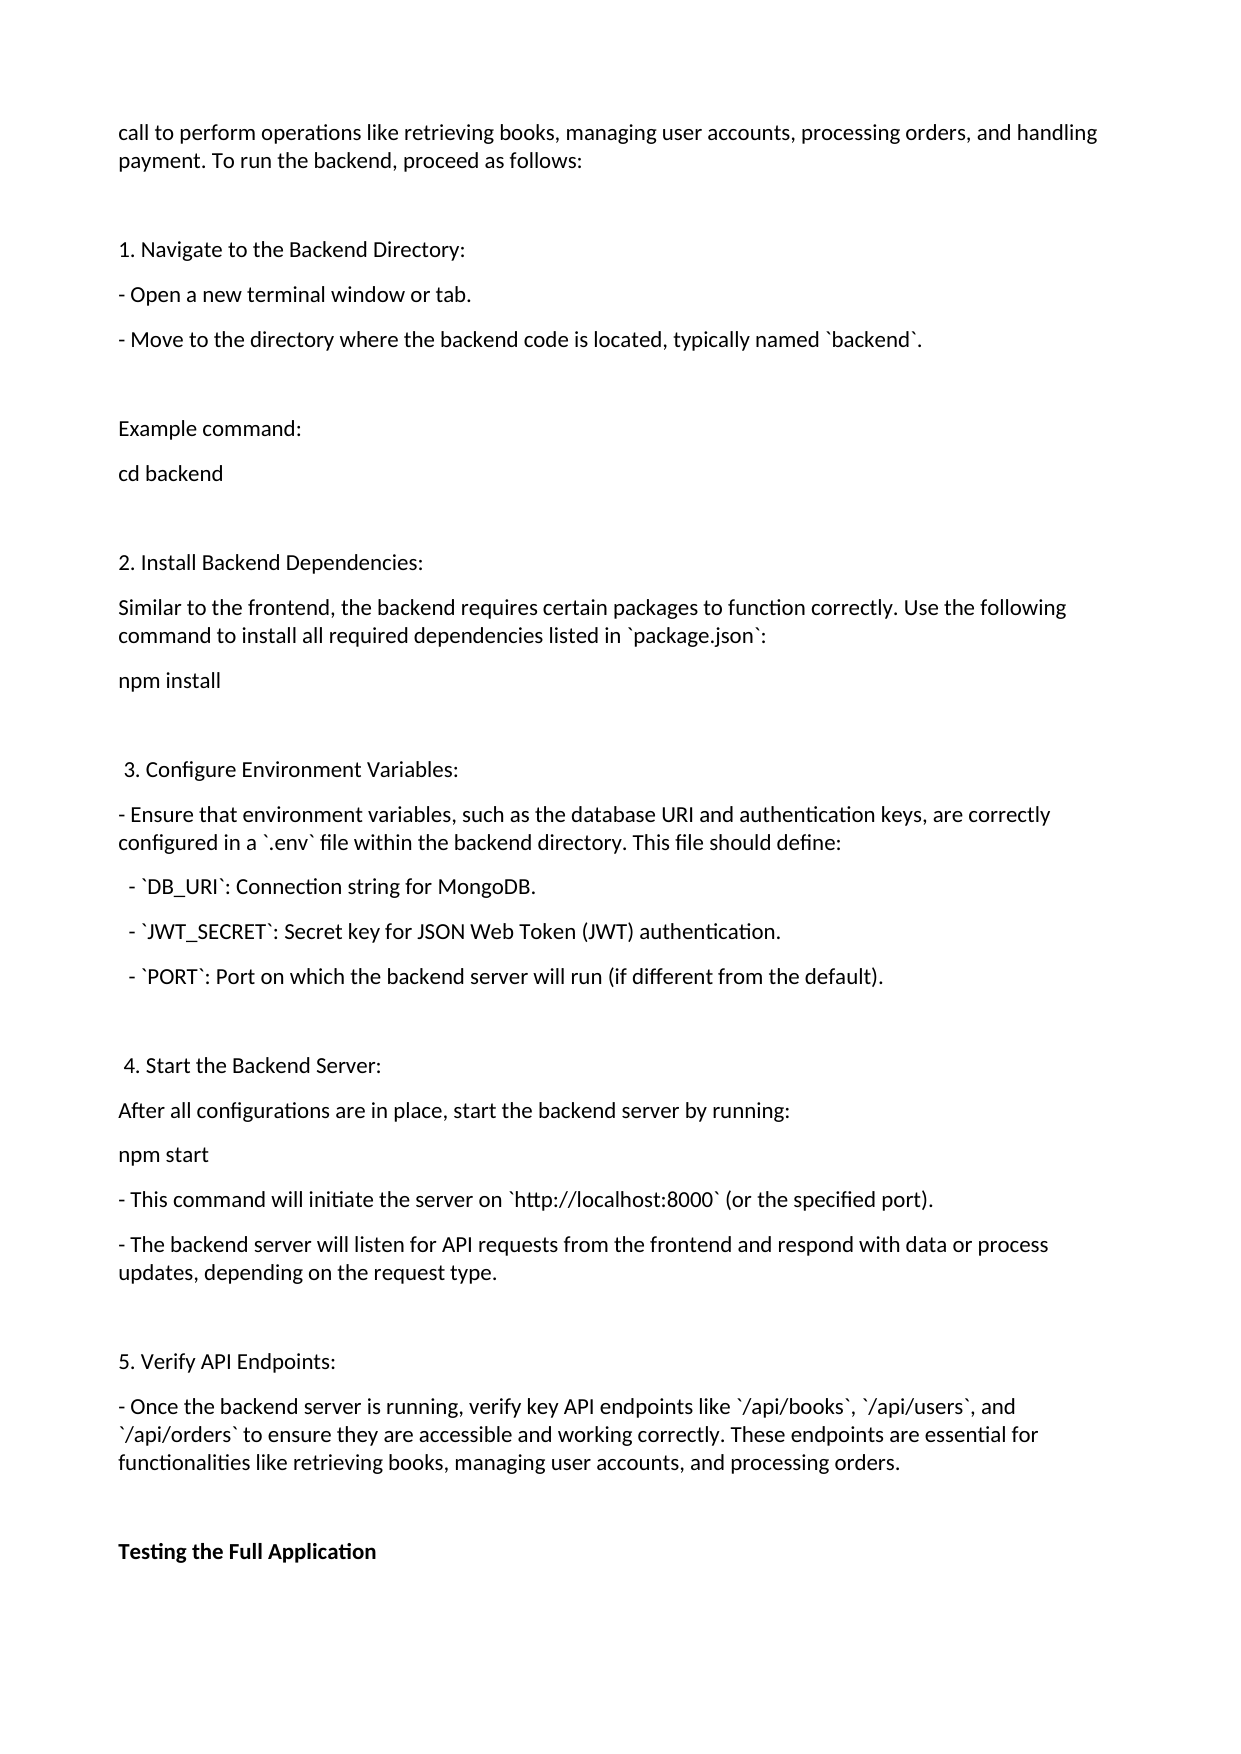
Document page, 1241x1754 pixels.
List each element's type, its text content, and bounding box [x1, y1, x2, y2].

text - Open a new terminal window or tab. [118, 280, 1122, 308]
text cd backend [118, 459, 1122, 487]
text After all configurations are in place, start the backend server by running: [118, 1096, 1122, 1124]
text Similar to the frontend, the backend requires certain packages to function correctly. Use the following command to install all required dependencies listed in `package.json`: [118, 593, 1122, 649]
text - `DB_URI`: Connection string for MongoDB. [118, 872, 1122, 901]
text - `PORT`: Port on which the backend server will run (if different from the default). [118, 962, 1122, 990]
text 1. Navigate to the Backend Directory: [118, 236, 1122, 263]
text - The backend server will listen for API requests from the frontend and respond with data or process updates, depending on the request type. [118, 1230, 1122, 1286]
text - Once the backend server is running, verify key API endpoints like `/api/books`, `/api/users`, and `/api/orders` to ensure they are accessible and working correctly. These endpoints are essential for functionalities like retrieving books, managing user accounts, and processing orders. [118, 1392, 1122, 1476]
text npm start [118, 1141, 1122, 1169]
text Testing the Full Application [118, 1537, 1122, 1566]
text call to perform operations like retrieving books, managing user accounts, processing orders, and handling payment. To run the backend, proceed as follows: [118, 118, 1122, 174]
text 2. Install Backend Dependencies: [118, 548, 1122, 576]
text - Move to the directory where the backend code is located, typically named `backend`. [118, 325, 1122, 353]
text npm install [118, 666, 1122, 694]
text 3. Configure Environment Variables: [118, 755, 1122, 783]
text - Ensure that environment variables, such as the database URI and authentication keys, are correctly configured in a `.env` file within the backend directory. This file should define: [118, 800, 1122, 856]
text Example command: [118, 414, 1122, 442]
text - `JWT_SECRET`: Secret key for JSON Web Token (JWT) authentication. [118, 917, 1122, 945]
text 4. Start the Backend Server: [118, 1051, 1122, 1079]
text - This command will initiate the server on `http://localhost:8000` (or the specified port). [118, 1185, 1122, 1213]
text 5. Verify API Endpoints: [118, 1347, 1122, 1375]
